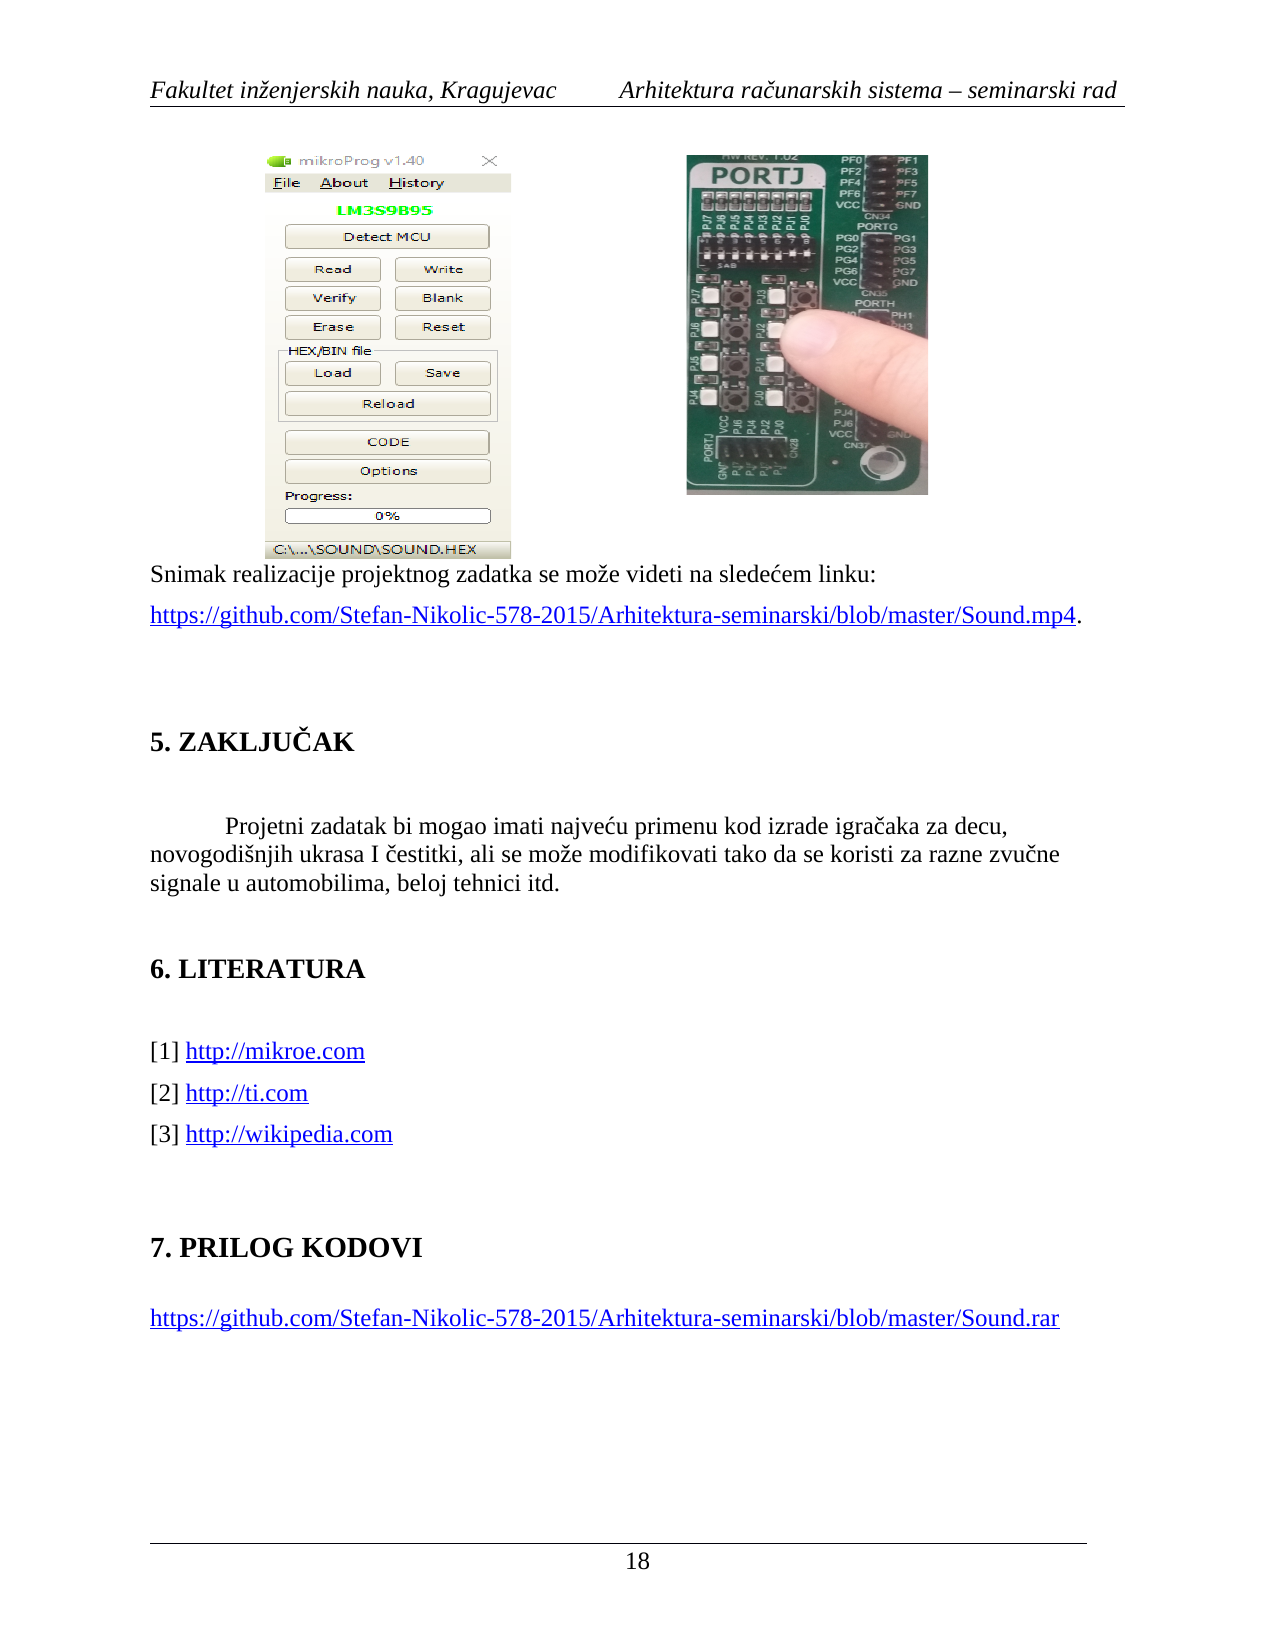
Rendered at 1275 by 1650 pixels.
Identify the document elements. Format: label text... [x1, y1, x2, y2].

text 7. PRILOG KODOVI [150, 1230, 1125, 1264]
text https://github.com/Stefan-Nikolic-578-2015/Arhitektura-seminarski/blob/master/Sound.rar [150, 1303, 1125, 1332]
text https://github.com/Stefan-Nikolic-578-2015/Arhitektura-seminarski/blob/master/Sound.mp4. [150, 600, 1125, 629]
picture [686, 155, 929, 495]
text Snimak realizacije projektnog zadatka se može videti na sledećem linku: [150, 150, 1125, 587]
picture [265, 150, 512, 559]
text Projetni zadatak bi mogao imati najveću primenu kod izrade igračaka za decu, novogodišnjih ukrasa I čestitki, ali se može modifikovati tako da se koristi za razne zvučne signale u automobilima, beloj tehnici itd. [150, 811, 1125, 897]
subtitle 6. LITERATURA [150, 952, 1125, 985]
text [2] http://ti.com [150, 1078, 1125, 1106]
subtitle 5. ZAKLJUČAK [150, 725, 1125, 758]
text [3] http://wikipedia.com [150, 1119, 1125, 1148]
text [1] http://mikroe.com [150, 1036, 1125, 1065]
